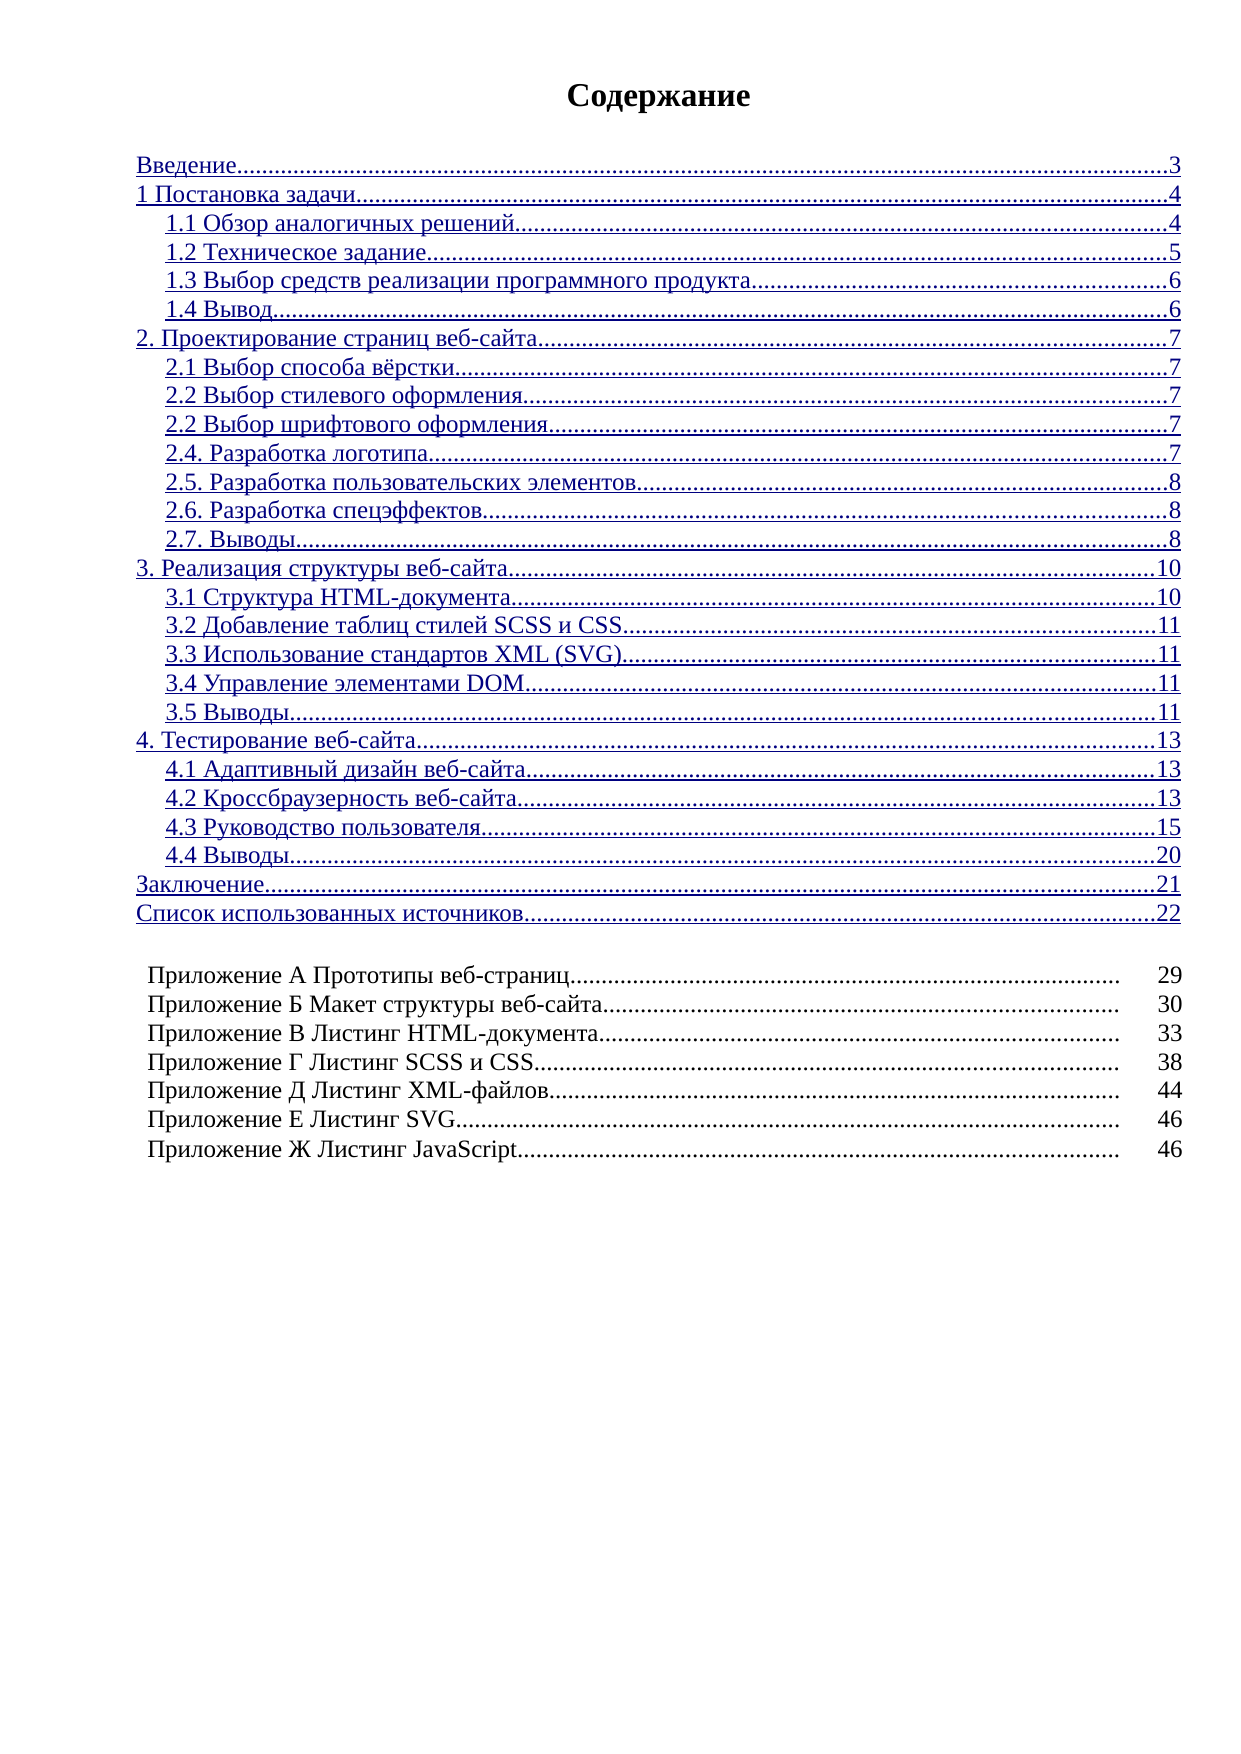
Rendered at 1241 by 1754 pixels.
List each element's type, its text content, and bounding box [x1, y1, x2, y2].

table_cell Приложение Е Листинг SVG [136, 1104, 1132, 1134]
text 1.2 Техническое задание 5 [165, 237, 1181, 262]
subtitle Содержание [136, 75, 1181, 113]
table_header 29 [1132, 960, 1207, 989]
table_cell 46 [1132, 1134, 1207, 1163]
table_cell 44 [1132, 1075, 1207, 1104]
text 1.1 Обзор аналогичных решений 4 [165, 208, 1181, 233]
text 3.1 Структура HTML-документа 10 [165, 582, 1181, 607]
table_cell Приложение Б Макет структуры веб-сайта [136, 989, 1132, 1018]
text 2. Проектирование страниц веб-сайта 7 [136, 323, 1181, 348]
table_cell 33 [1132, 1018, 1207, 1047]
table_cell Приложение В Листинг НТML-документа [136, 1018, 1132, 1047]
text 2.2 Выбор шрифтового оформления 7 [165, 409, 1181, 434]
text 2.4. Разработка логотипа 7 [165, 438, 1181, 463]
text Введение 3 [136, 151, 1181, 176]
text 4.4 Выводы 20 [165, 841, 1181, 866]
text 2.6. Разработка спецэффектов 8 [165, 496, 1181, 521]
text 2.2 Выбор стилевого оформления 7 [165, 381, 1181, 406]
text 4.2 Кроссбраузерность веб-сайта 13 [165, 783, 1181, 808]
table_cell Приложение Ж Листинг JavaScript [136, 1134, 1132, 1163]
table_header Приложение А Прототипы веб-страниц [136, 960, 1132, 989]
text 4. Тестирование веб-сайта 13 [136, 726, 1181, 751]
table_cell 30 [1132, 989, 1207, 1018]
text 4.1 Адаптивный дизайн веб-сайта 13 [165, 754, 1181, 779]
table_cell 38 [1132, 1047, 1207, 1075]
table_cell Приложение Д Листинг XML-файлов [136, 1075, 1132, 1104]
text 3.4 Управление элементами DOM 11 [165, 668, 1181, 693]
text 1 Постановка задачи 4 [136, 179, 1181, 204]
text 3.5 Выводы 11 [165, 697, 1181, 722]
table_cell 46 [1132, 1104, 1207, 1134]
text 1.3 Выбор средств реализации программного продукта 6 [165, 266, 1181, 291]
text 2.1 Выбор способа вёрстки 7 [165, 352, 1181, 377]
text 3.3 Использование стандартов XML (SVG) 11 [165, 639, 1181, 664]
table_cell Приложение Г Листинг SCSS и CSS [136, 1047, 1132, 1075]
text 3.2 Добавление таблиц стилей SCSS и CSS 11 [165, 611, 1181, 636]
text 4.3 Руководство пользователя 15 [165, 812, 1181, 837]
text 2.7. Выводы 8 [165, 524, 1181, 549]
text 1.4 Вывод 6 [165, 294, 1181, 319]
text 3. Реализация структуры веб-сайта 10 [136, 553, 1181, 578]
text Заключение 21 [136, 869, 1181, 894]
text Список использованных источников 22 [136, 898, 1181, 923]
text 2.5. Разработка пользовательских элементов 8 [165, 467, 1181, 492]
